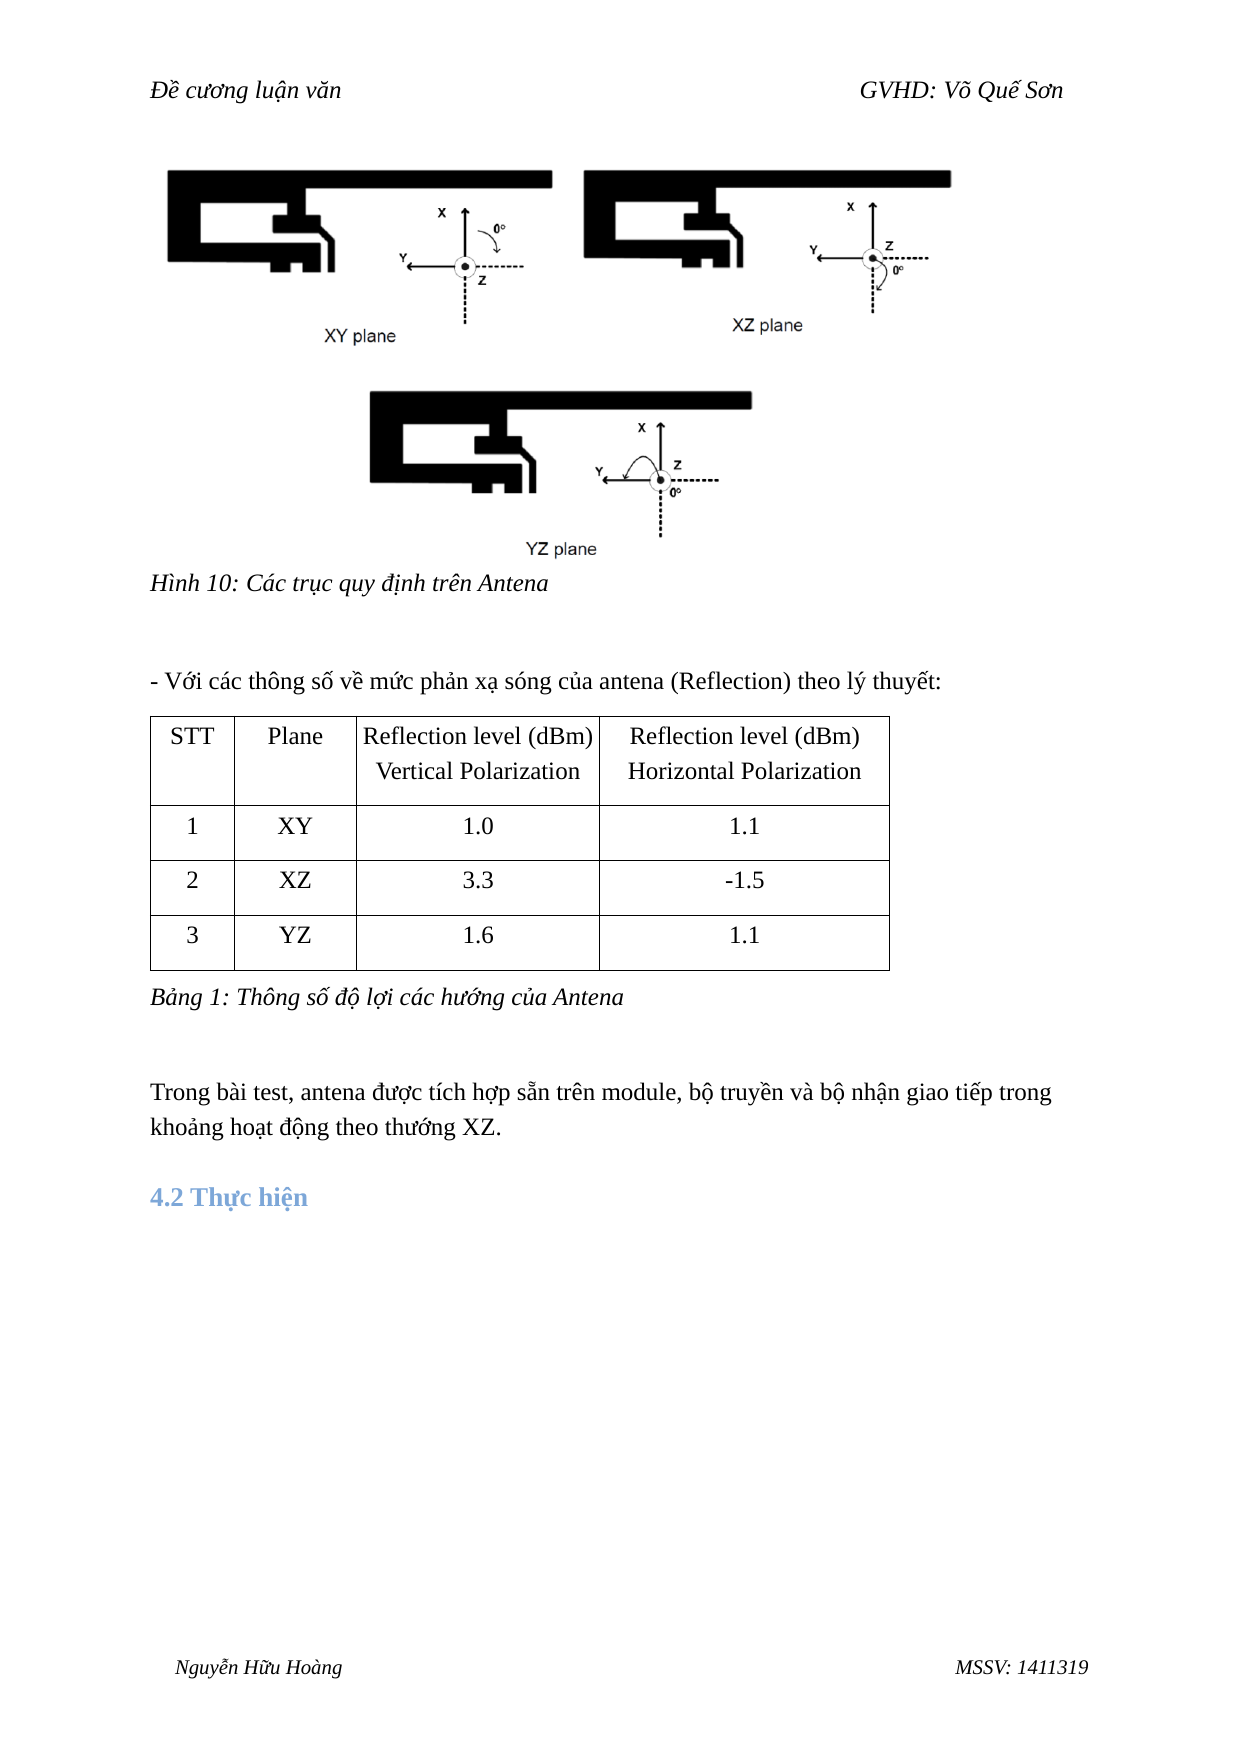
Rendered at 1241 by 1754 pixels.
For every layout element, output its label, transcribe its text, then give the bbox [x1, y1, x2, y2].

table_header STT [151, 717, 234, 805]
text Hình 10: Các trục quy định trên Antena [150, 563, 987, 597]
text - Với các thông số về mức phản xạ sóng của antena (Reflection) theo lý thuyết: [150, 666, 1090, 695]
table_cell -1.5 [600, 861, 889, 915]
table_cell 1.6 [357, 916, 599, 969]
table_cell 1.0 [357, 806, 599, 860]
text Trong bài test, antena được tích hợp sẵn trên module, bộ truyền và bộ nhận giao tiếp trong khoảng hoạt động theo thướng XZ. [150, 1077, 1090, 1140]
table_header Reflection level (dBm) Horizontal Polarization [600, 717, 889, 805]
picture [150, 162, 987, 563]
table_cell 2 [151, 861, 234, 915]
table_header Plane [235, 717, 356, 805]
table_cell 3 [151, 916, 234, 969]
subtitle 4.2 Thực hiện [150, 1182, 1090, 1213]
text Bảng 1: Thông số độ lợi các hướng của Antena [150, 982, 1090, 1011]
table_cell 3.3 [357, 861, 599, 915]
table_cell YZ [235, 916, 356, 969]
table_cell 1.1 [600, 916, 889, 969]
table_cell XY [235, 806, 356, 860]
table_header Reflection level (dBm) Vertical Polarization [357, 717, 599, 805]
table_cell XZ [235, 861, 356, 915]
table_cell 1 [151, 806, 234, 860]
table_cell 1.1 [600, 806, 889, 860]
